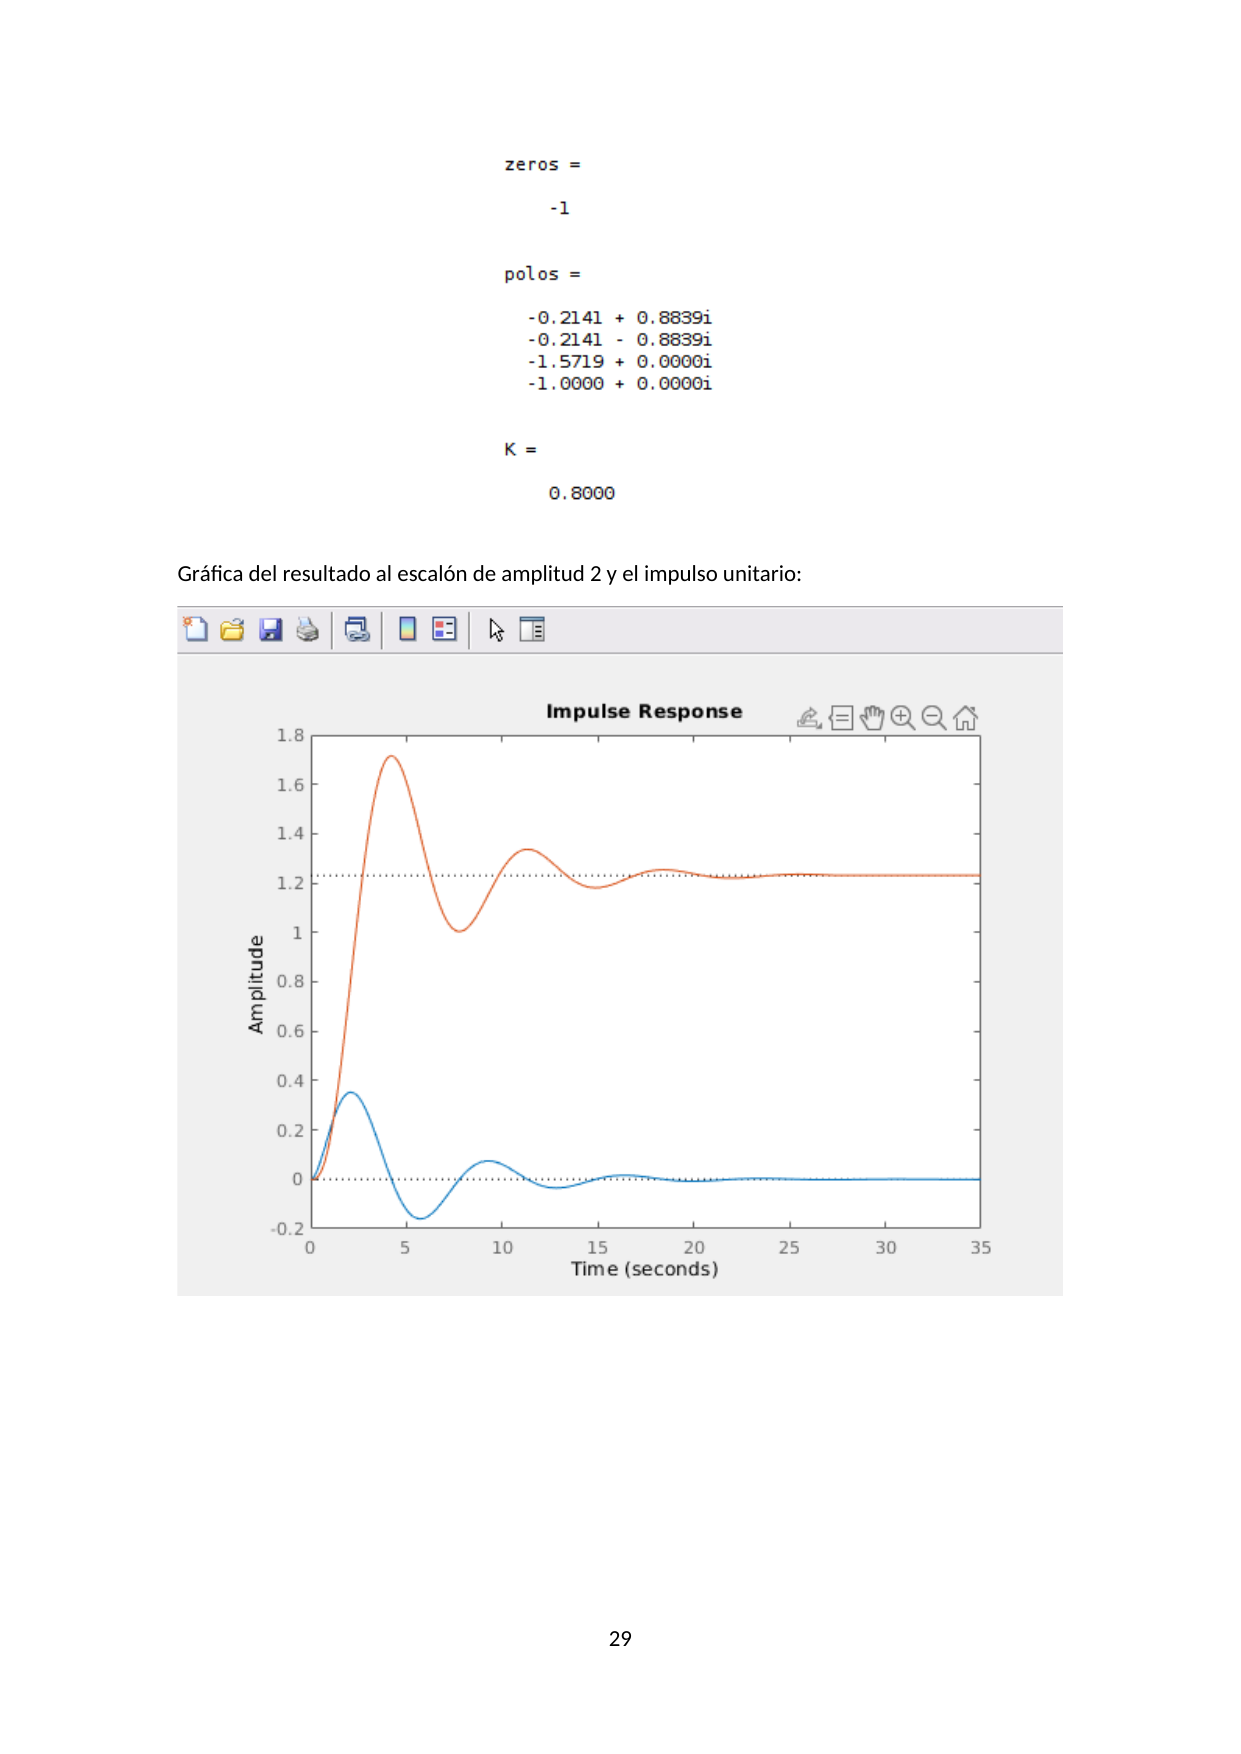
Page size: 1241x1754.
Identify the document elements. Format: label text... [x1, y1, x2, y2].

picture [503, 147, 737, 509]
text Gráfica del resultado al escalón de amplitud 2 y el impulso unitario: [177, 559, 1063, 587]
picture [177, 606, 1063, 1296]
